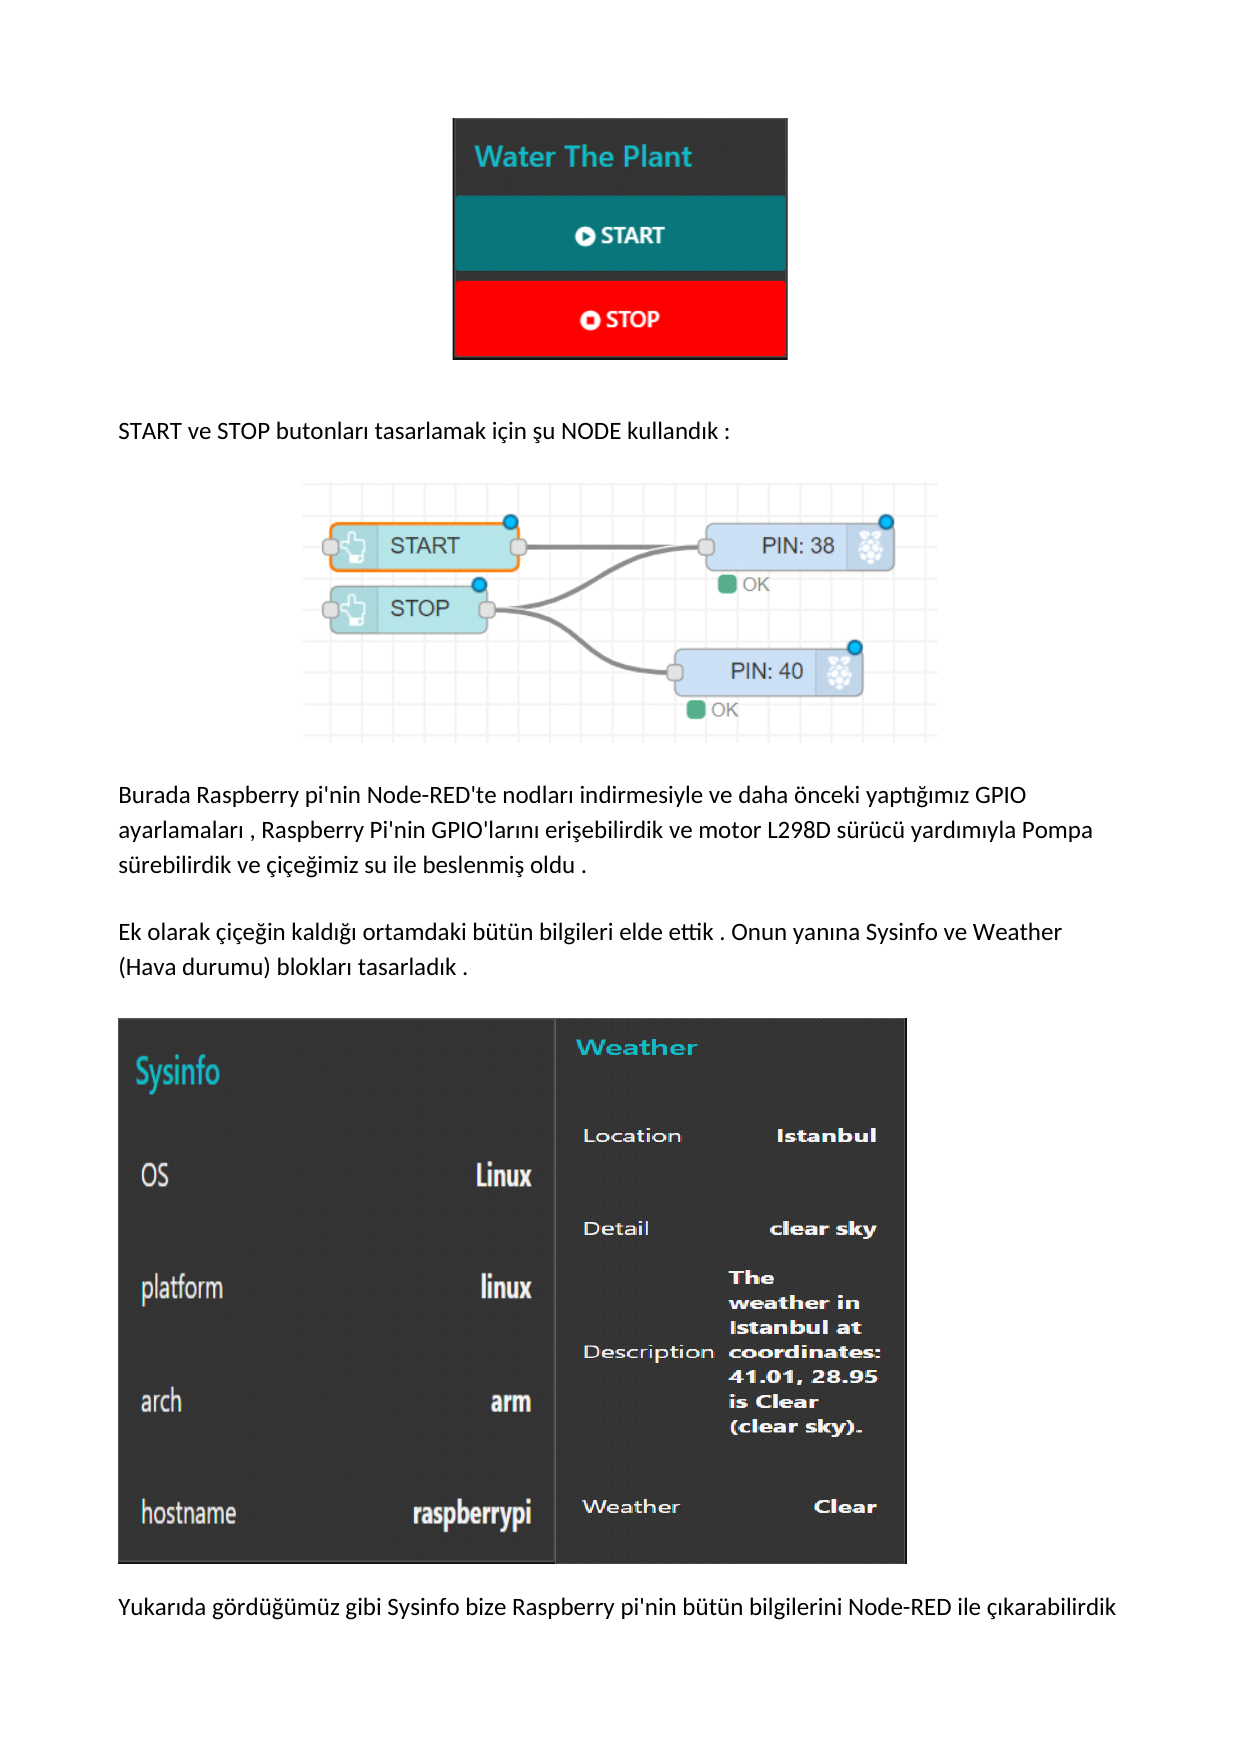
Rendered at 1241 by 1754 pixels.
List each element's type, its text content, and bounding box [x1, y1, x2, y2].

text Burada Raspberry pi'nin Node-RED'te nodları indirmesiyle ve daha önceki yaptığımız GPIO ayarlamaları , Raspberry Pi'nin GPIO'larını erişebilirdik ve motor L298D sürücü yardımıyla Pompa sürebilirdik ve çiçeğimiz su ile beslenmiş oldu . [118, 779, 1122, 879]
text Ek olarak çiçeğin kaldığı ortamdaki bütün bilgileri elde ettik . Onun yanına Sysinfo ve Weather (Hava durumu) blokları tasarladık . [118, 916, 1122, 982]
text Yukarıda gördüğümüz gibi Sysinfo bize Raspberry pi'nin bütün bilgilerini Node-RED ile çıkarabilirdik [118, 1591, 1122, 1622]
text START ve STOP butonları tasarlamak için şu NODE kullandık : [118, 415, 1122, 446]
